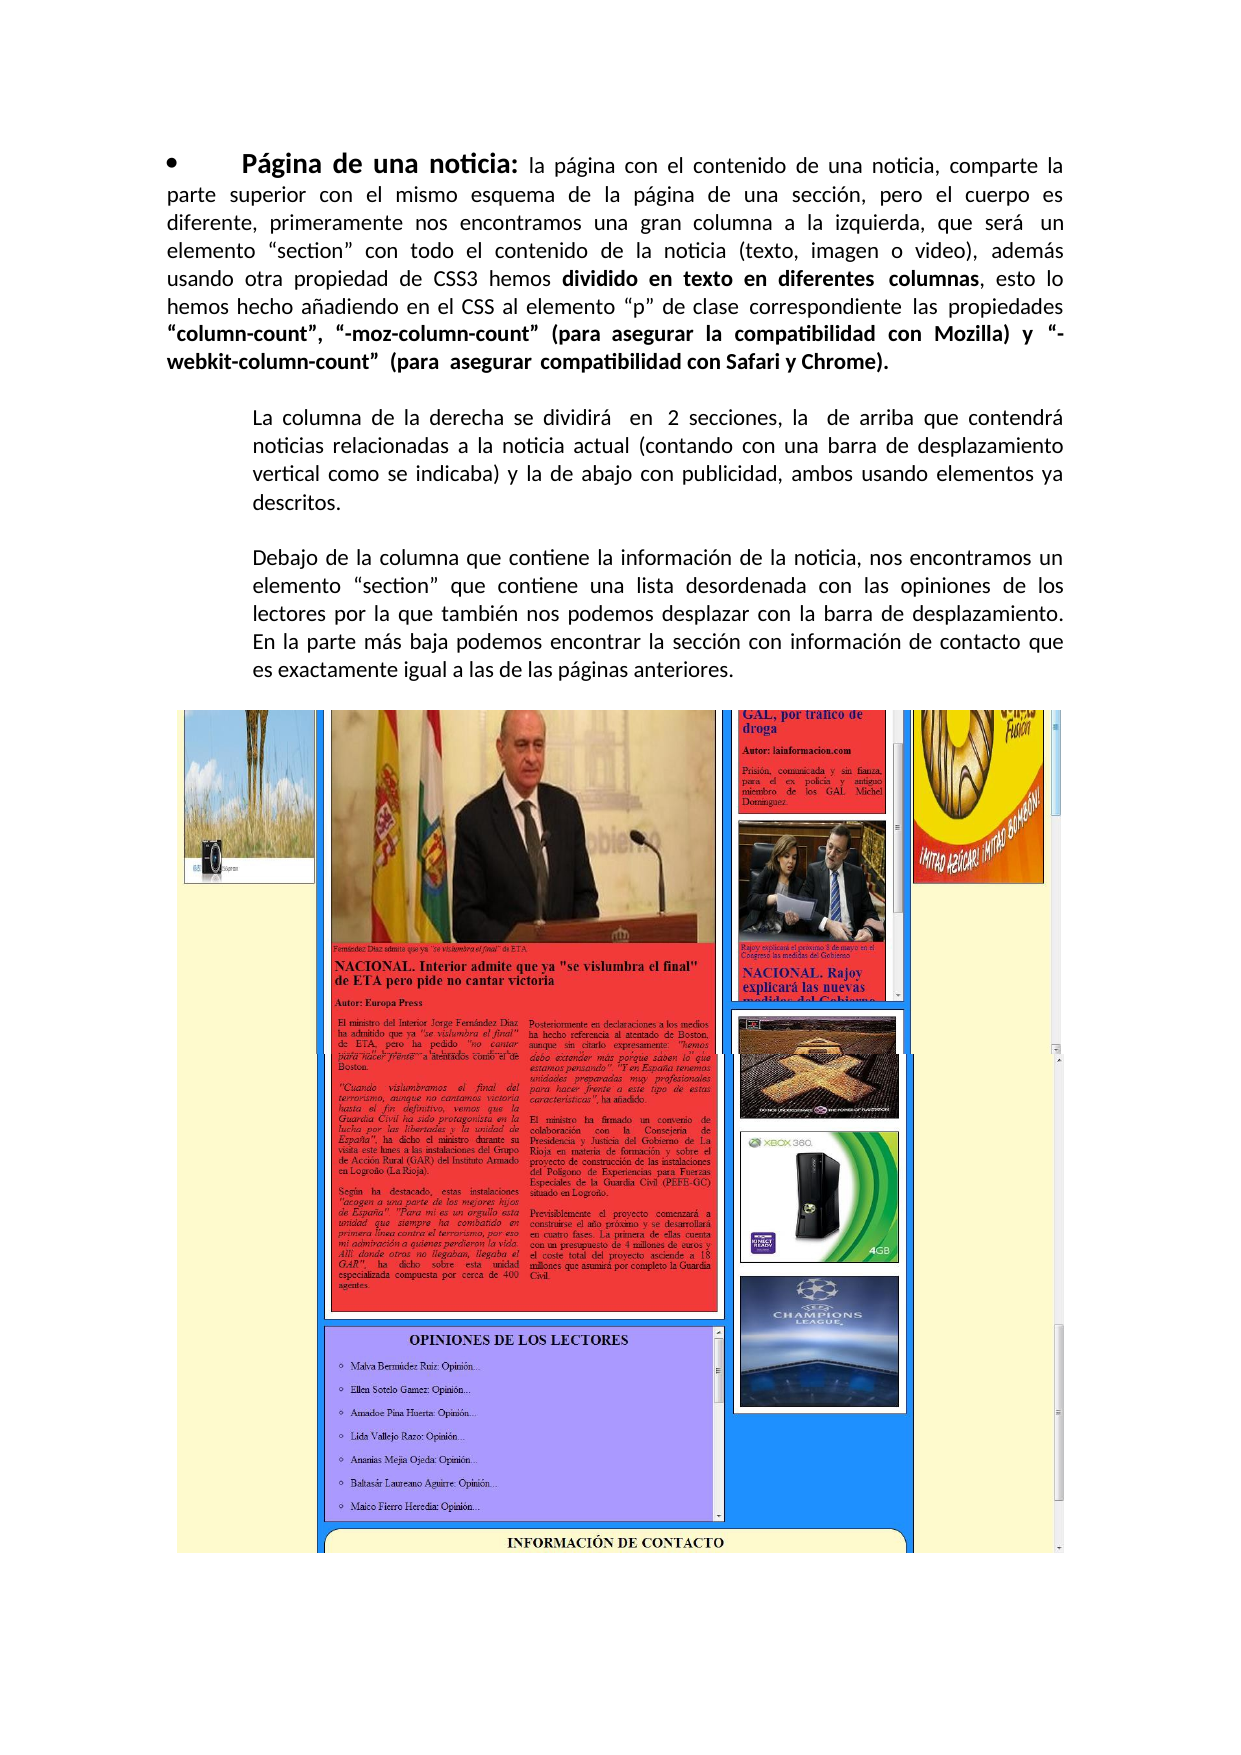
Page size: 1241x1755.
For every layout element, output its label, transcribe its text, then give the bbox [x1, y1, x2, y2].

text Debajo de la columna que contiene la información de la noticia, nos encontramos un elemento “section” que contiene una lista desordenada con las opiniones de los lectores por la que también nos podemos desplazar con la barra de desplazamiento. En la parte más baja podemos encontrar la sección con información de contacto que es exactamente igual a las de las páginas anteriores. [252, 544, 1064, 683]
list Página de una noticia: la página con el contenido de una noticia, comparte la parte superior con el mismo esquema de la página de una sección, pero el cuerpo es diferente, primeramente nos encontramos una gran columna a la izquierda, que será un elemento “section” con todo el contenido de la noticia (texto, imagen o video), además usando otra propiedad de CSS3 hemos dividido en texto en diferentes columnas, esto lo hemos hecho añadiendo en el CSS al elemento “p” de clase correspondiente las propiedades “column-count”, “-moz-column-count” (para asegurar la compatibilidad con Mozilla) y “-webkit-column-count” (para asegurar compatibilidad con Safari y Chrome). [167, 146, 1064, 375]
text La columna de la derecha se dividirá en 2 secciones, la de arriba que contendrá noticias relacionadas a la noticia actual (contando con una barra de desplazamiento vertical como se indicaba) y la de abajo con publicidad, ambos usando elementos ya descritos. [252, 403, 1064, 516]
